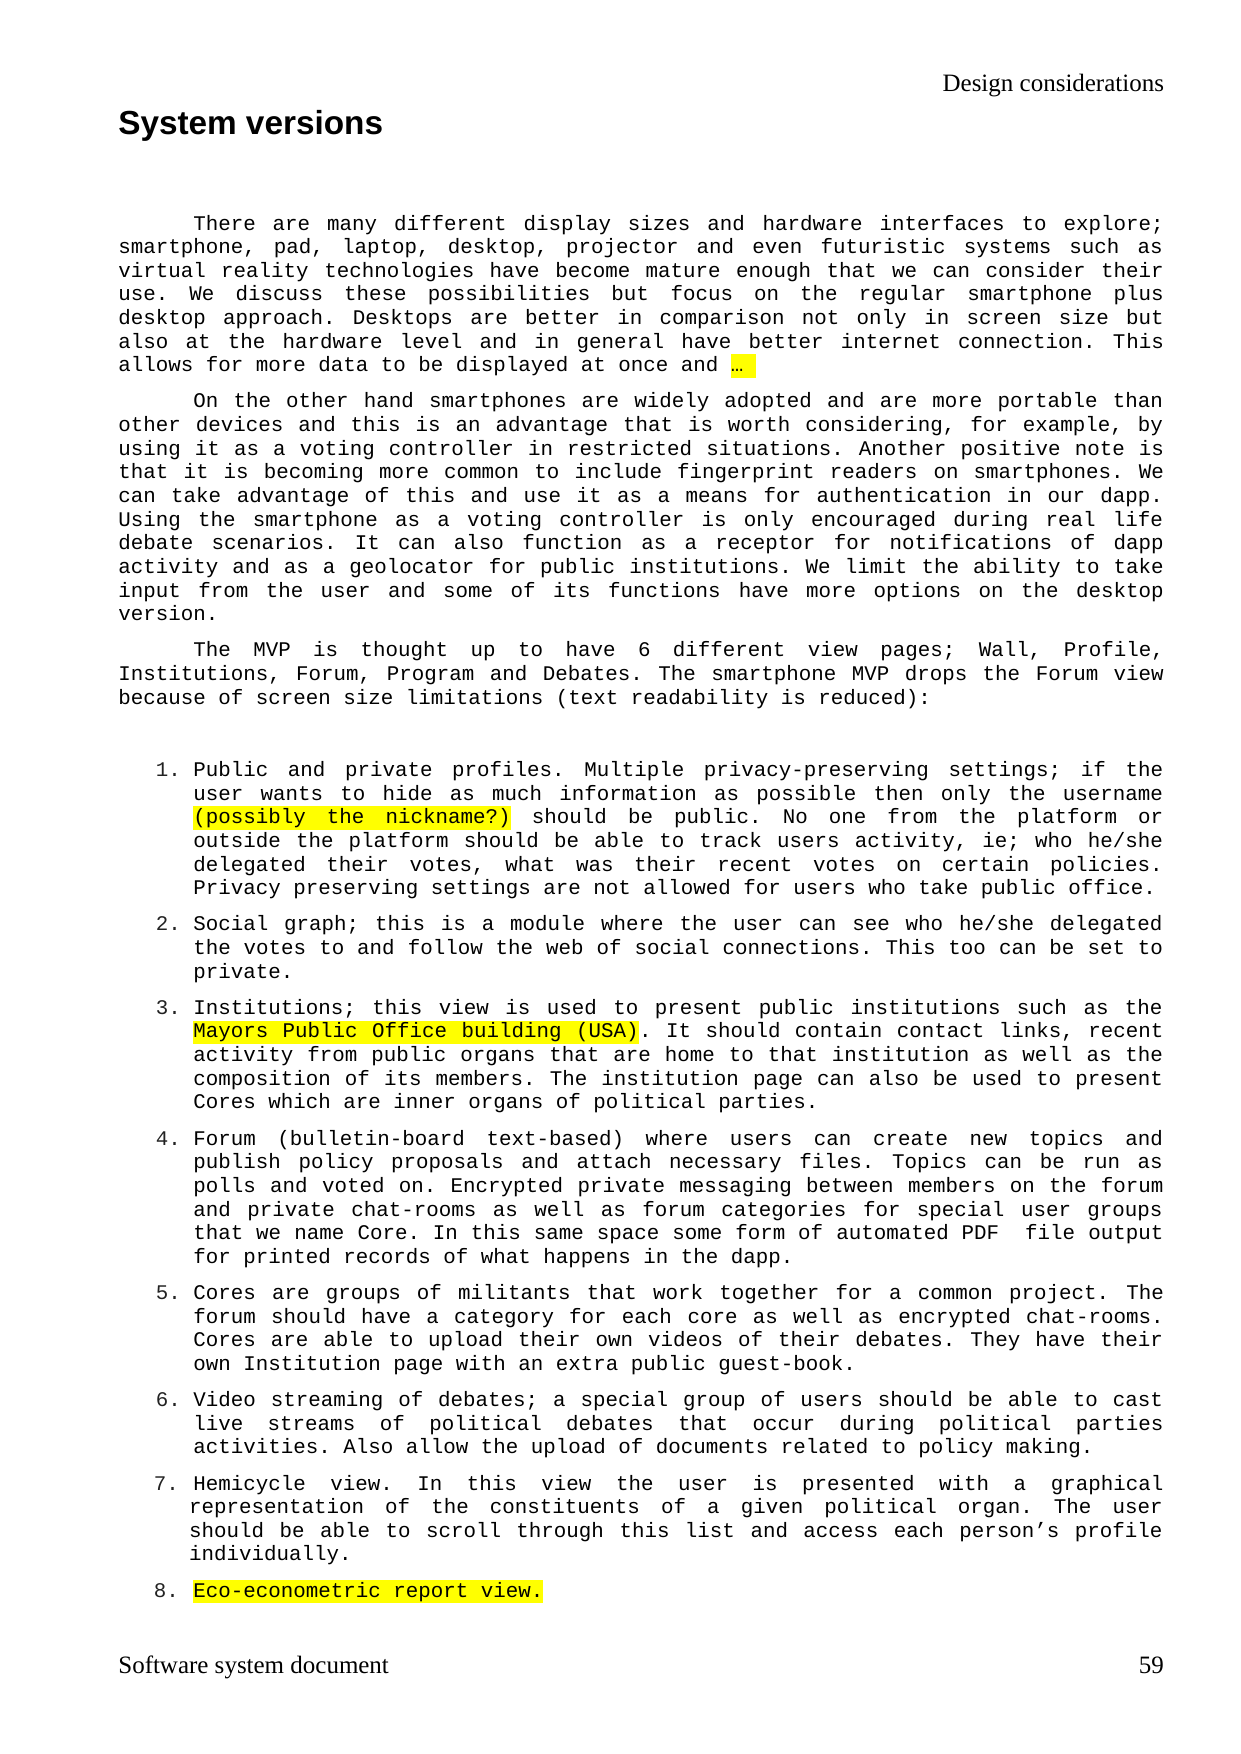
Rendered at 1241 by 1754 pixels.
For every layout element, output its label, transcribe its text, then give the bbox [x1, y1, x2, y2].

list Eco-econometric report view. [153, 1579, 1164, 1603]
text There are many different display sizes and hardware interfaces to explore; smartphone, pad, laptop, desktop, projector and even futuristic systems such as virtual reality technologies have become mature enough that we can consider their use. We discuss these possibilities but focus on the regular smartphone plus desktop approach. Desktops are better in comparison not only in screen size but also at the hardware level and in general have better internet connection. This allows for more data to be displayed at once and … [118, 212, 1164, 378]
text System versions [118, 103, 1164, 142]
list Social graph; this is a module where the user can see who he/she delegated the votes to and follow the web of social connections. This too can be set to private. [156, 913, 1164, 984]
text On the other hand smartphones are widely adopted and are more portable than other devices and this is an advantage that is worth considering, for example, by using it as a voting controller in restricted situations. Another positive note is that it is becoming more common to include fingerprint readers on smartphones. We can take advantage of this and use it as a means for authentication in our dapp. Using the smartphone as a voting controller is only encouraged during real life debate scenarios. It can also function as a receptor for notifications of dapp activity and as a geolocator for public institutions. We limit the ability to take input from the user and some of its functions have more options on the desktop version. [118, 391, 1164, 627]
list Forum (bulletin-board text-based) where users can create new topics and publish policy proposals and attach necessary files. Topics can be run as polls and voted on. Encrypted private messaging between members on the forum and private chat-rooms as well as forum categories for special user groups that we name Core. In this same space some form of automated PDF file output for printed records of what happens in the dapp. [156, 1128, 1164, 1269]
list Cores are groups of militants that work together for a common project. The forum should have a category for each core as well as encrypted chat-rooms. Cores are able to upload their own videos of their debates. They have their own Institution page with an extra public guest-book. [156, 1282, 1164, 1377]
list Public and private profiles. Multiple privacy-preserving settings; if the user wants to hide as much information as possible then only the username (possibly the nickname?) should be public. No one from the platform or outside the platform should be able to track users activity, ie; who he/she delegated their votes, what was their recent votes on certain policies. Privacy preserving settings are not allowed for users who take public office. [156, 759, 1164, 901]
list Video streaming of debates; a special group of users should be able to cast live streams of political debates that occur during political parties activities. Also allow the upload of documents related to policy making. [156, 1389, 1164, 1460]
text The MVP is thought up to have 6 different view pages; Wall, Profile, Institutions, Forum, Program and Debates. The smartphone MVP drops the Forum view because of screen size limitations (text readability is reduced): [118, 639, 1164, 710]
list Institutions; this view is used to present public institutions such as the Mayors Public Office building (USA). It should contain contact links, recent activity from public organs that are home to that institution as well as the composition of its members. The institution page can also be used to present Cores which are inner organs of political parties. [156, 997, 1164, 1115]
list Hemicycle view. In this view the user is presented with a graphical representation of the constituents of a given political organ. The user should be able to scroll through this list and access each person’s profile individually. [153, 1472, 1164, 1567]
